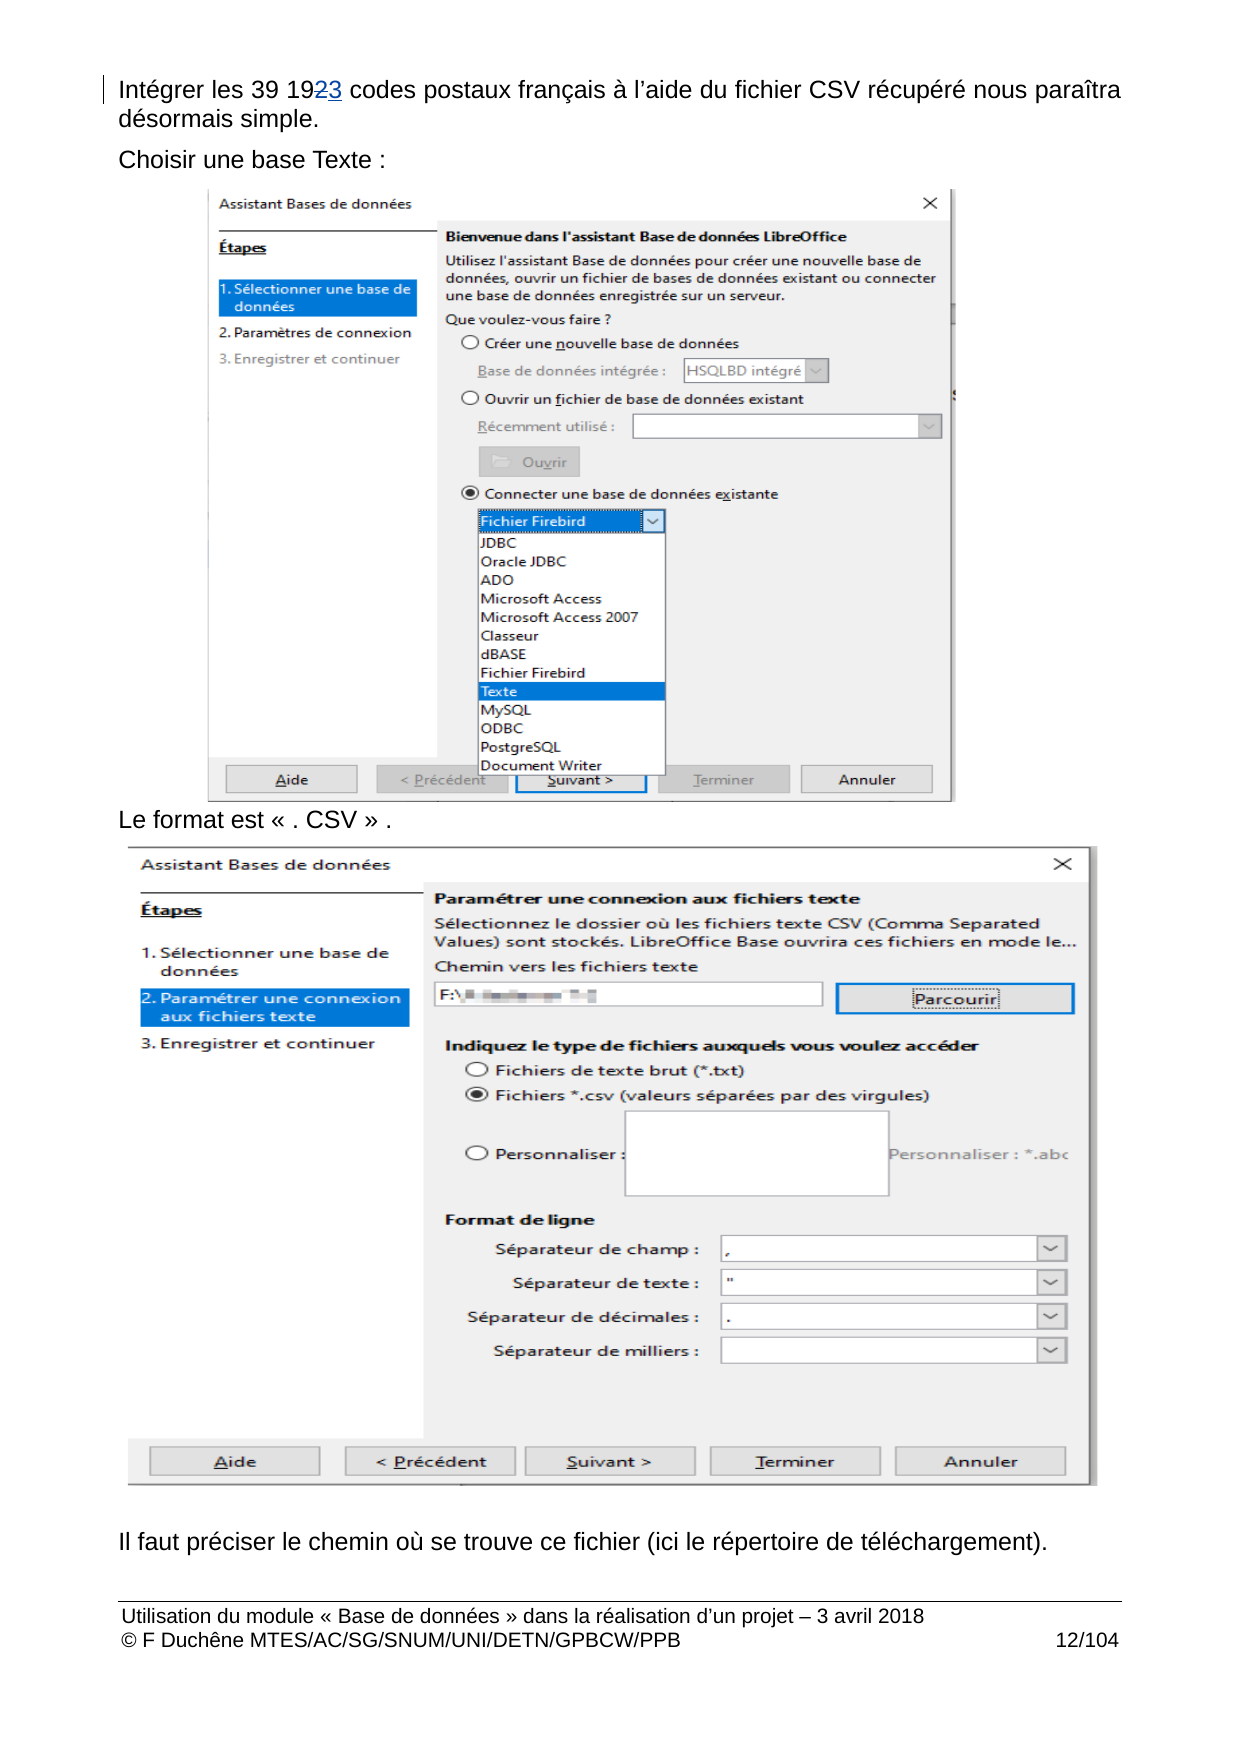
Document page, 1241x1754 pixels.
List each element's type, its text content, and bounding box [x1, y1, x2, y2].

text Choisir une base Texte : [118, 145, 1122, 174]
picture [207, 189, 956, 802]
text Le format est « . CSV » . [118, 805, 1122, 834]
text Intégrer les 39 193 codes postaux français à l’aide du fichier CSV récupéré nous paraîtra désormais simple. [118, 75, 1122, 132]
text Il faut préciser le chemin où se trouve ce fichier (ici le répertoire de téléchargement). [118, 1527, 1122, 1556]
picture [127, 846, 1098, 1486]
